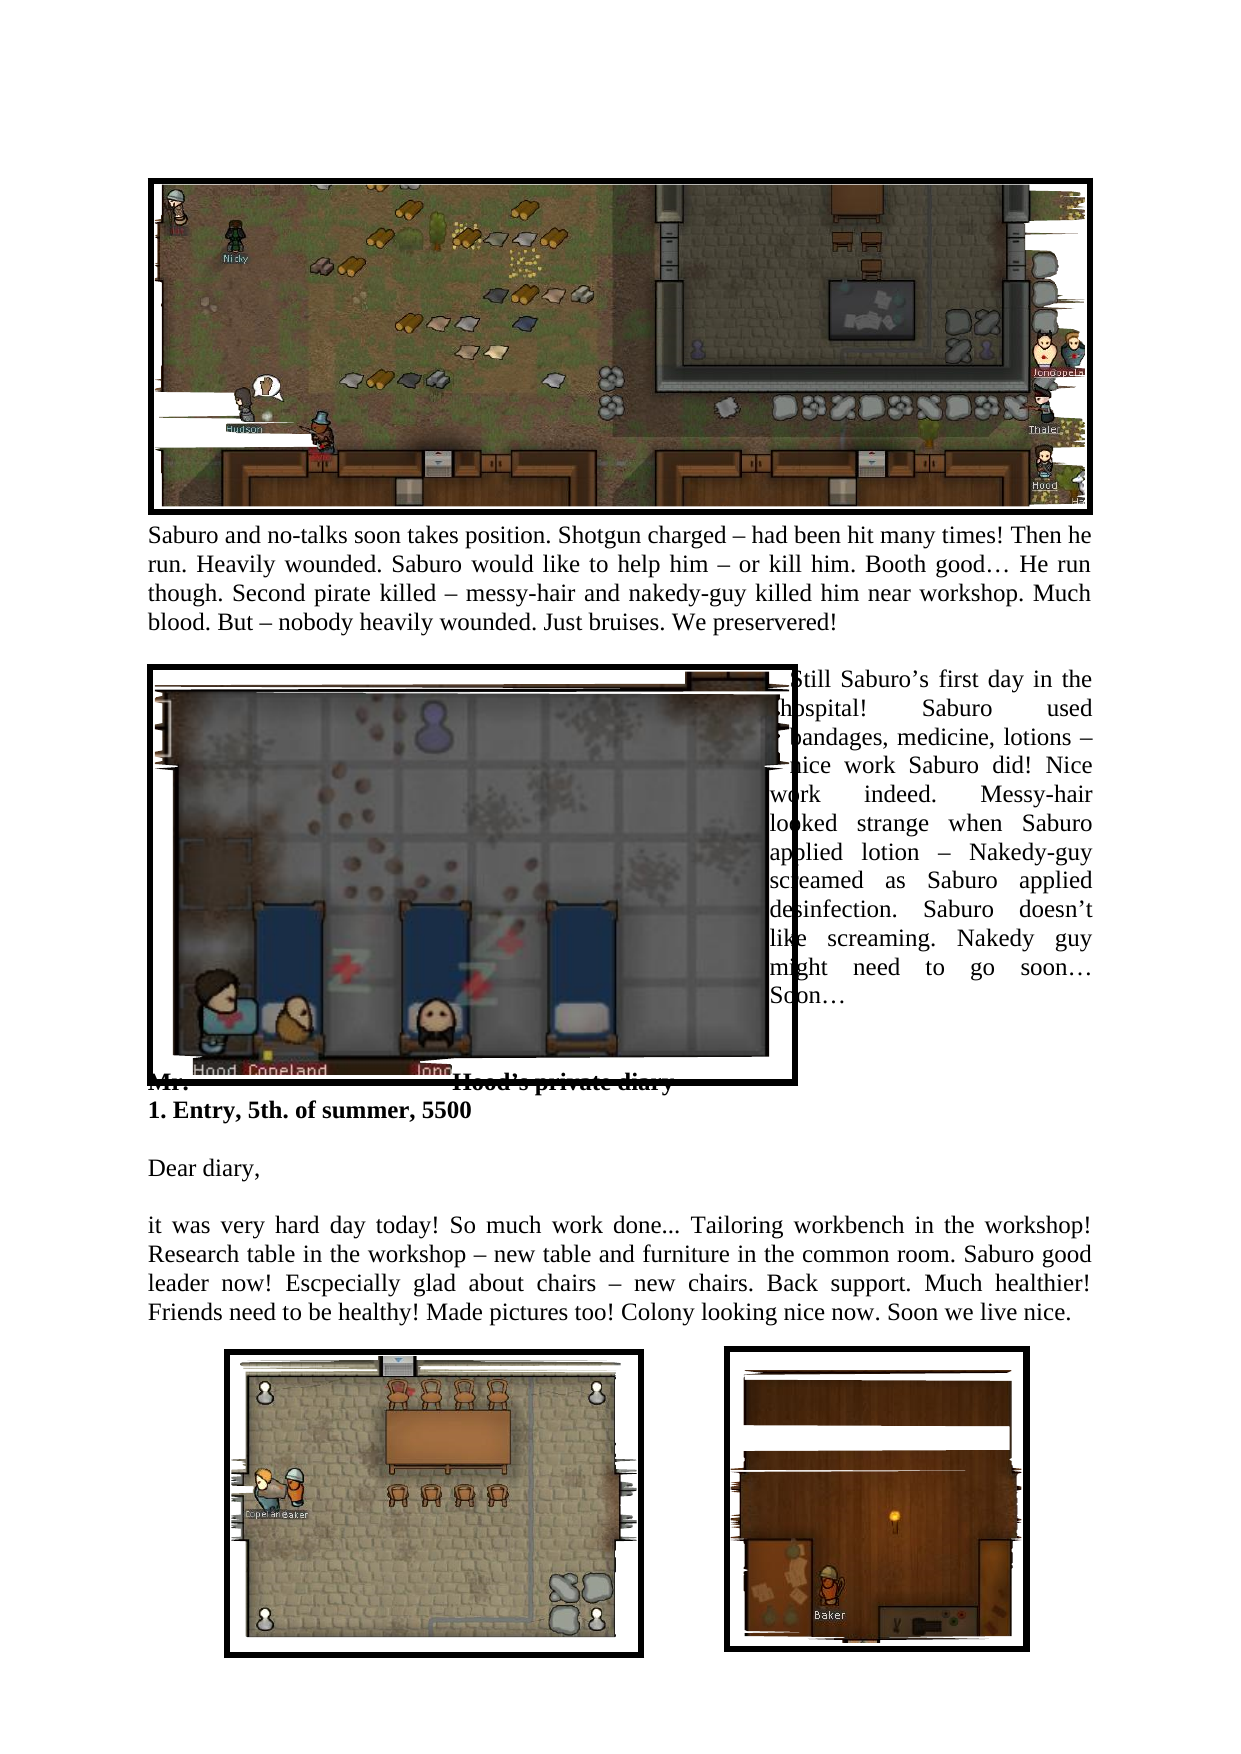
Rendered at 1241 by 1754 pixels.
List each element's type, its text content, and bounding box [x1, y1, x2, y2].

text Still Saburo’s first day in the hospital! Saburo used bandages, medicine, lotions – nice work Saburo did! Nice work indeed. Messy-hair looked strange when Saburo applied lotion – Nakedy-guy screamed as Saburo applied desinfection. Saburo doesn’t like screaming. Nakedy guy might need to go soon… Soon… [798, 664, 1093, 1009]
text Still Saburo’s first day in the hospital! Saburo used bandages, medicine, lotions – nice work Saburo did! Nice work indeed. Messy-hair looked strange when Saburo applied lotion – Nakedy-guy screamed as Saburo applied desinfection. Saburo doesn’t like screaming. Nakedy guy might need to go soon… Soon… [153, 670, 792, 1009]
text [154, 184, 1087, 509]
text it was very hard day today! So much work done... Tailoring workbench in the workshop! Research table in the workshop – new table and furniture in the common room. Saburo good leader now! Escpecially glad about chairs – new chairs. Back support. Much healthier! Friends need to be healthy! Made pictures too! Colony looking nice now. Soon we live nice. [148, 1211, 1093, 1326]
text Still Saburo’s first day in the hospital! Saburo used bandages, medicine, lotions – nice work Saburo did! Nice work indeed. Messy-hair looked strange when Saburo applied lotion – Nakedy-guy screamed as Saburo applied desinfection. Saburo doesn’t like screaming. Nakedy guy might need to go soon… Soon… [765, 763, 792, 1009]
text Dear diary, [148, 1124, 1093, 1182]
text 1. Entry, 5th. of summer, 5500 [148, 1096, 1093, 1124]
text Mr. Hood’s private diary [148, 1067, 1093, 1096]
text Saburo and no-talks soon takes position. Shotgun charged – had been hit many times! Then he run. Heavily wounded. Saburo would like to help him – or kill him. Booth good… He run though. Second pirate killed – messy-hair and nakedy-guy killed him near workshop. Much blood. But – nobody heavily wounded. Just bruises. We preservered! [148, 515, 1093, 636]
